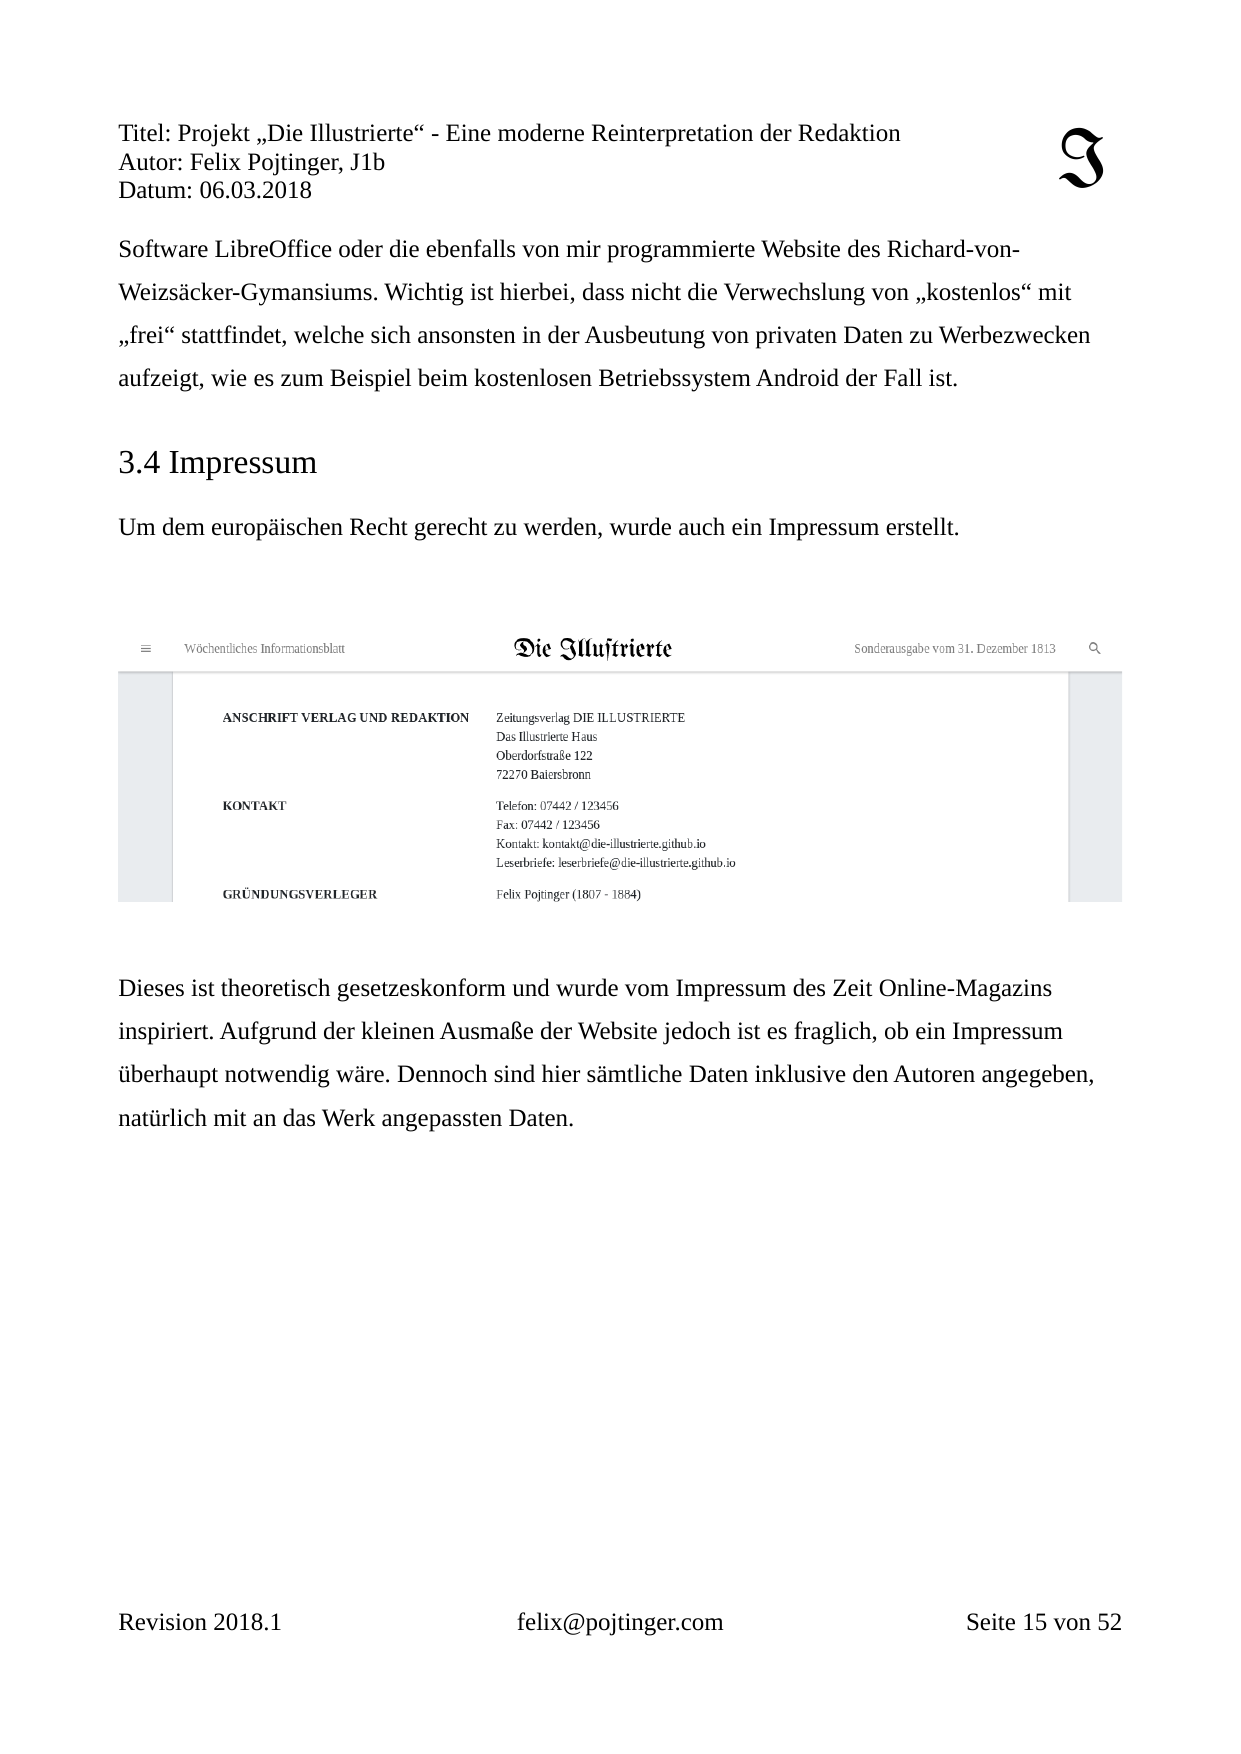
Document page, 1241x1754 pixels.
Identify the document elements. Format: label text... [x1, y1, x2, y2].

picture [1046, 120, 1120, 194]
text Um dem europäischen Recht gerecht zu werden, wurde auch ein Impressum erstellt. [118, 512, 1122, 541]
text Dieses ist theoretisch gesetzeskonform und wurde vom Impressum des Zeit Online-Magazins inspiriert. Aufgrund der kleinen Ausmaße der Website jedoch ist es fraglich, ob ein Impressum überhaupt notwendig wäre. Dennoch sind hier sämtliche Daten inklusive den Autoren angegeben, natürlich mit an das Werk angepassten Daten. [118, 973, 1122, 1131]
picture [118, 627, 1123, 902]
text Software LibreOffice oder die ebenfalls von mir programmierte Website des Richard-von-Weizsäcker-Gymansiums. Wichtig ist hierbei, dass nicht die Verwechslung von „kostenlos“ mit „frei“ stattfindet, welche sich ansonsten in der Ausbeutung von privaten Daten zu Werbezwecken aufzeigt, wie es zum Beispiel beim kostenlosen Betriebssystem Android der Fall ist. [118, 234, 1122, 392]
subtitle 3.4 Impressum [118, 442, 1122, 480]
